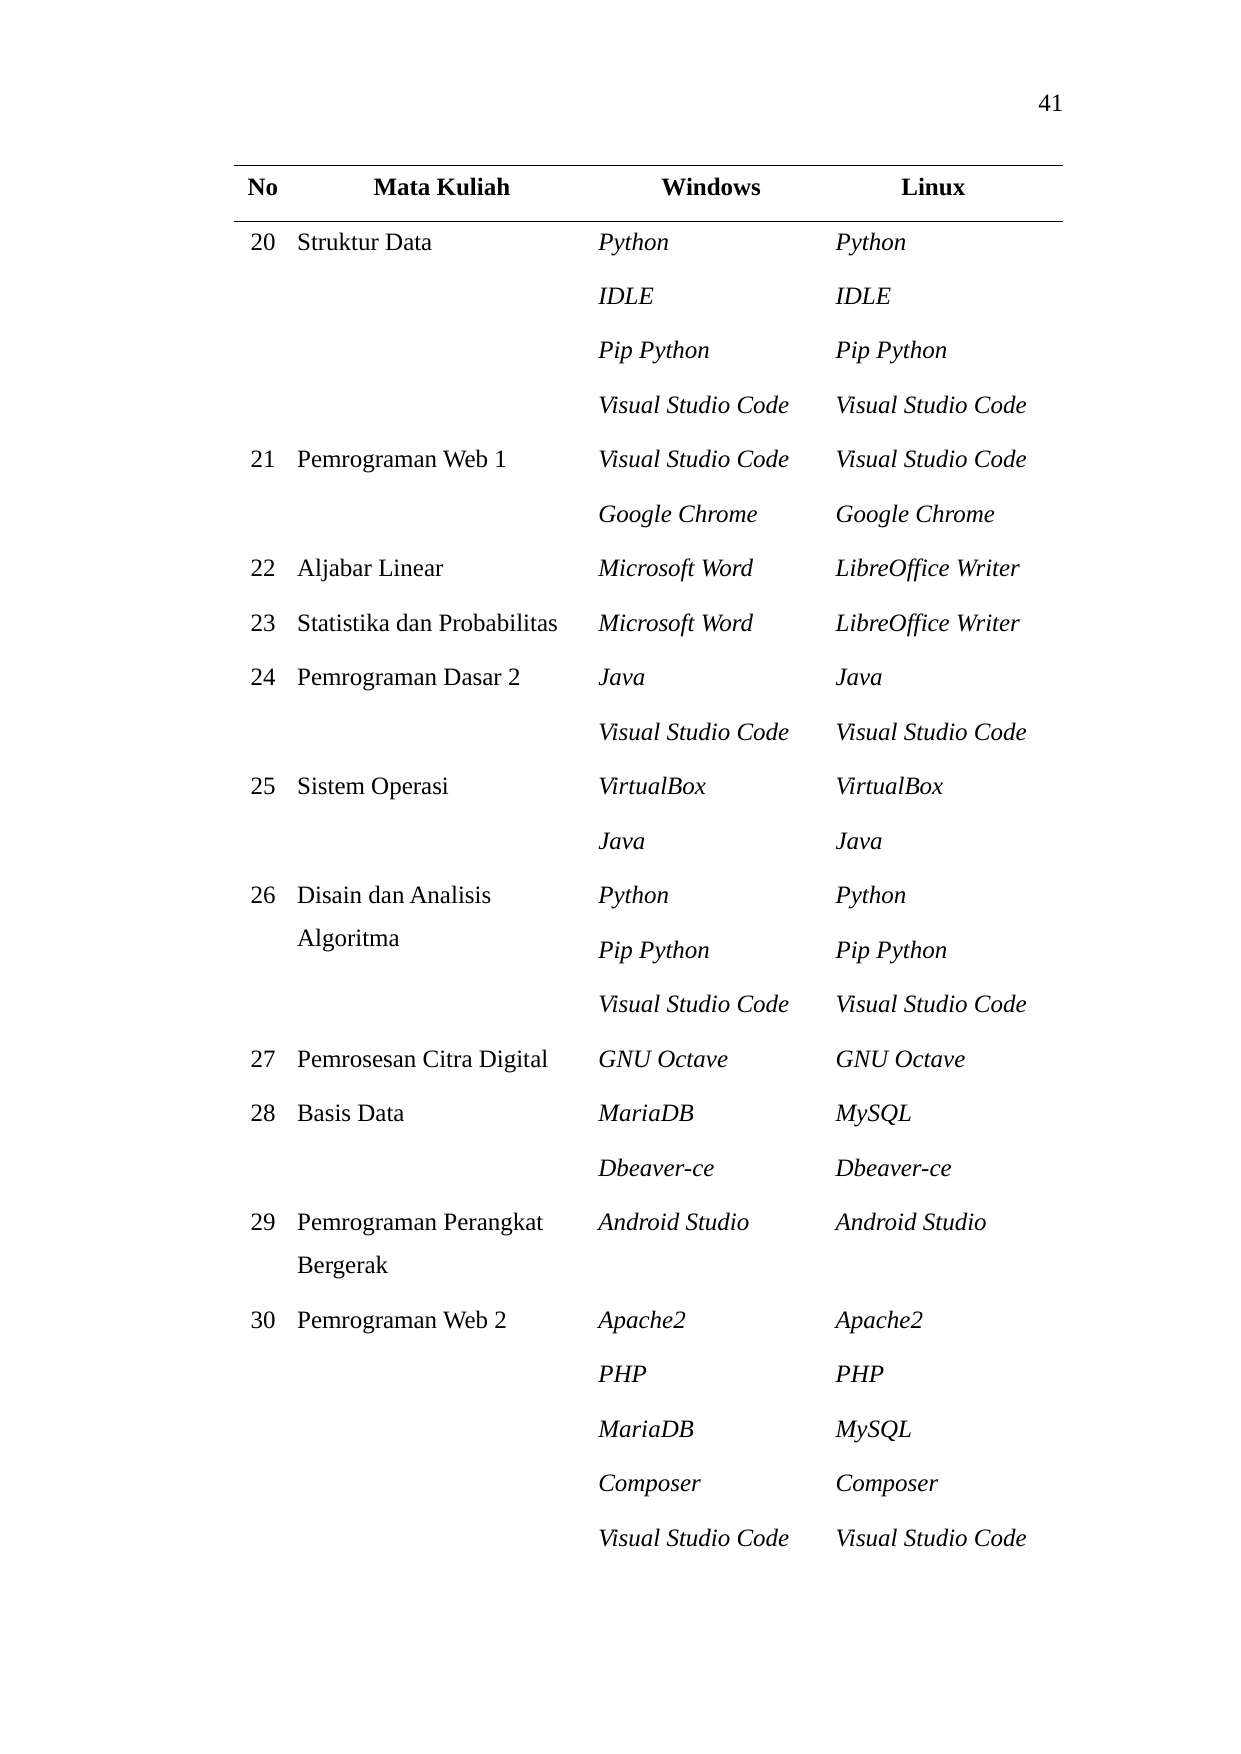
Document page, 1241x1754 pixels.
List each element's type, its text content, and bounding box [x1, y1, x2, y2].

table_cell Basis Data [291, 1093, 592, 1201]
table_cell 23 [234, 602, 291, 657]
table_cell Struktur Data [291, 222, 592, 439]
table_cell Composer [830, 1463, 1063, 1517]
table_cell Visual Studio Code [592, 984, 829, 1038]
table_cell Visual Studio Code [830, 984, 1063, 1038]
table_cell MariaDB [592, 1093, 829, 1147]
table_cell 29 [234, 1201, 291, 1299]
table_cell PHP [830, 1354, 1063, 1408]
table_cell LibreOffice Writer [830, 602, 1063, 657]
table_cell Microsoft Word [592, 602, 829, 657]
table_cell VirtualBox [592, 766, 829, 820]
table_cell GNU Octave [592, 1038, 829, 1092]
table_header Mata Kuliah [291, 166, 592, 221]
table_cell 20 [234, 222, 291, 439]
table_cell MySQL [830, 1408, 1063, 1462]
table_cell Apache2 [830, 1299, 1063, 1353]
table_cell LibreOffice Writer [830, 548, 1063, 602]
table_cell Python [592, 222, 829, 275]
table_cell MariaDB [592, 1408, 829, 1462]
table_cell Visual Studio Code [830, 439, 1063, 493]
table_cell Pemrograman Perangkat Bergerak [291, 1201, 592, 1299]
table_cell Visual Studio Code [830, 711, 1063, 766]
table_cell PHP [592, 1354, 829, 1408]
table_cell Dbeaver-ce [830, 1147, 1063, 1201]
table_cell Visual Studio Code [592, 439, 829, 493]
table_header Windows [592, 166, 829, 221]
table_cell Aljabar Linear [291, 548, 592, 602]
table_cell Pemrosesan Citra Digital [291, 1038, 592, 1092]
table_cell Android Studio [592, 1201, 829, 1299]
table_cell Composer [592, 1463, 829, 1517]
table_header Linux [830, 166, 1063, 221]
table_cell 26 [234, 875, 291, 1038]
table_cell GNU Octave [830, 1038, 1063, 1092]
table_cell Python [592, 875, 829, 929]
table_cell Pip Python [592, 929, 829, 983]
table_cell Python [830, 875, 1063, 929]
table_cell VirtualBox [830, 766, 1063, 820]
table_cell 30 [234, 1299, 291, 1571]
table_cell Disain dan Analisis Algoritma [291, 875, 592, 1038]
table_cell Java [830, 657, 1063, 711]
table_cell 25 [234, 766, 291, 874]
table_cell Apache2 [592, 1299, 829, 1353]
table_cell MySQL [830, 1093, 1063, 1147]
table_cell IDLE [592, 275, 829, 330]
table_cell Visual Studio Code [592, 711, 829, 766]
table_cell Google Chrome [830, 493, 1063, 548]
table_cell Pemrograman Web 2 [291, 1299, 592, 1571]
table_cell Java [830, 820, 1063, 874]
table_cell 21 [234, 439, 291, 548]
table_cell Pip Python [830, 330, 1063, 384]
table_cell Android Studio [830, 1201, 1063, 1299]
table_cell Python [830, 222, 1063, 275]
table_cell Dbeaver-ce [592, 1147, 829, 1201]
table_cell Java [592, 820, 829, 874]
table_cell Statistika dan Probabilitas [291, 602, 592, 657]
table_cell Pip Python [592, 330, 829, 384]
table_cell 28 [234, 1093, 291, 1201]
table_cell 24 [234, 657, 291, 766]
table_cell Pemrograman Web 1 [291, 439, 592, 548]
table_cell Sistem Operasi [291, 766, 592, 874]
table_header No [234, 166, 291, 221]
table_cell Visual Studio Code [830, 384, 1063, 439]
table_cell Visual Studio Code [592, 1517, 829, 1571]
table_cell Visual Studio Code [830, 1517, 1063, 1571]
table_cell Visual Studio Code [592, 384, 829, 439]
table_cell Google Chrome [592, 493, 829, 548]
table_cell IDLE [830, 275, 1063, 330]
table_cell Java [592, 657, 829, 711]
table_cell Pemrograman Dasar 2 [291, 657, 592, 766]
table_cell 27 [234, 1038, 291, 1092]
table_cell Microsoft Word [592, 548, 829, 602]
table_cell Pip Python [830, 929, 1063, 983]
table_cell 22 [234, 548, 291, 602]
